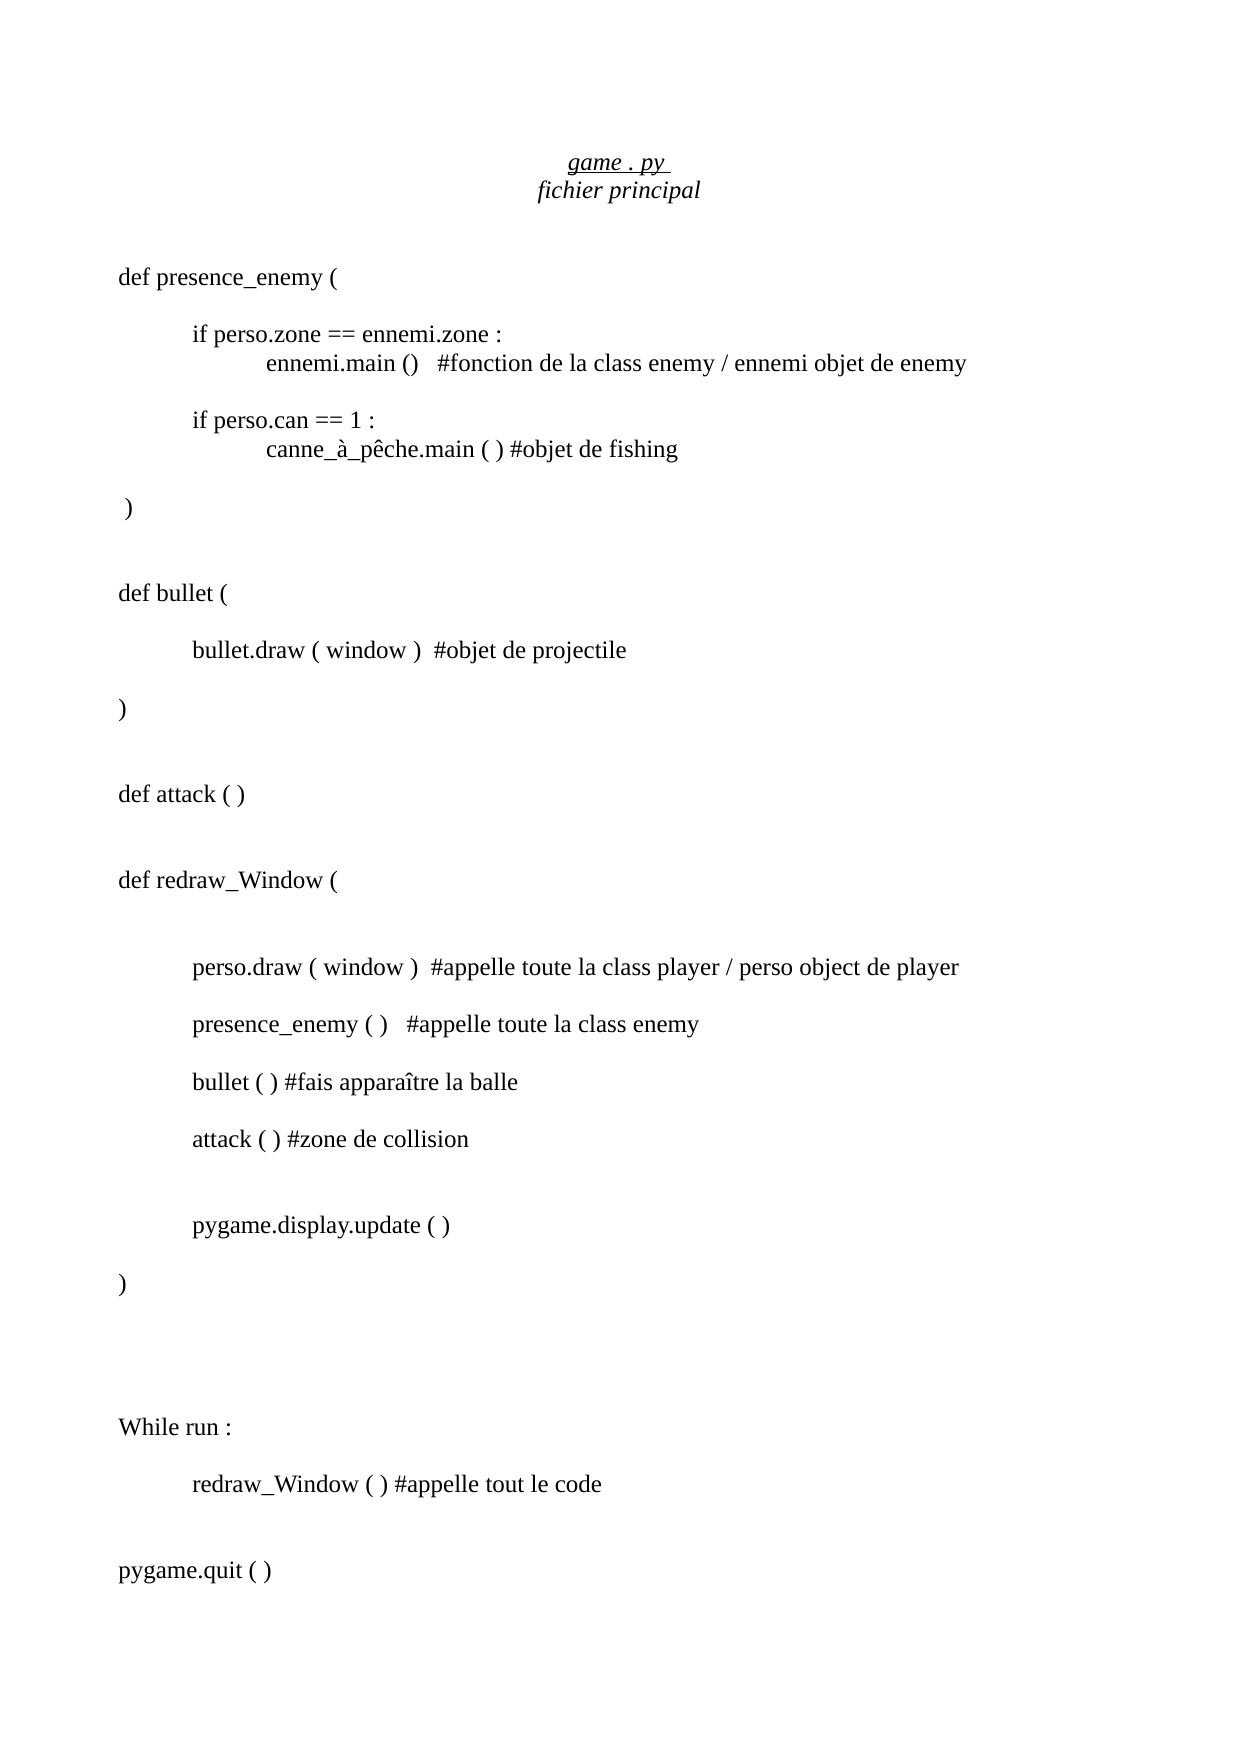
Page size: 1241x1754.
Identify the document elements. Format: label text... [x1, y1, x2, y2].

text attack ( ) #zone de collision [118, 1124, 1122, 1153]
text bullet.draw ( window ) #objet de projectile [118, 636, 1122, 664]
text game . py [118, 147, 1122, 176]
text pygame.quit ( ) [118, 1556, 1122, 1584]
text if perso.can == 1 : [118, 406, 1122, 434]
text canne_à_pêche.main ( ) #objet de fishing [118, 434, 1122, 463]
text ennemi.main () #fonction de la class enemy / ennemi objet de enemy [118, 348, 1122, 377]
text def bullet ( [118, 578, 1122, 607]
text pygame.display.update ( ) [118, 1211, 1122, 1239]
text def attack ( ) [118, 779, 1122, 808]
text ) [118, 492, 1122, 521]
text presence_enemy ( ) #appelle toute la class enemy [118, 1009, 1122, 1038]
text bullet ( ) #fais apparaître la balle [118, 1067, 1122, 1096]
text fichier principal [118, 176, 1122, 204]
text def presence_enemy ( [118, 262, 1122, 291]
text redraw_Window ( ) #appelle tout le code [118, 1469, 1122, 1498]
text def redraw_Window ( [118, 866, 1122, 894]
text ) [118, 1268, 1122, 1297]
text perso.draw ( window ) #appelle toute la class player / perso object de player [118, 952, 1122, 981]
text ) [118, 693, 1122, 722]
text if perso.zone == ennemi.zone : [118, 319, 1122, 348]
text While run : [118, 1412, 1122, 1441]
